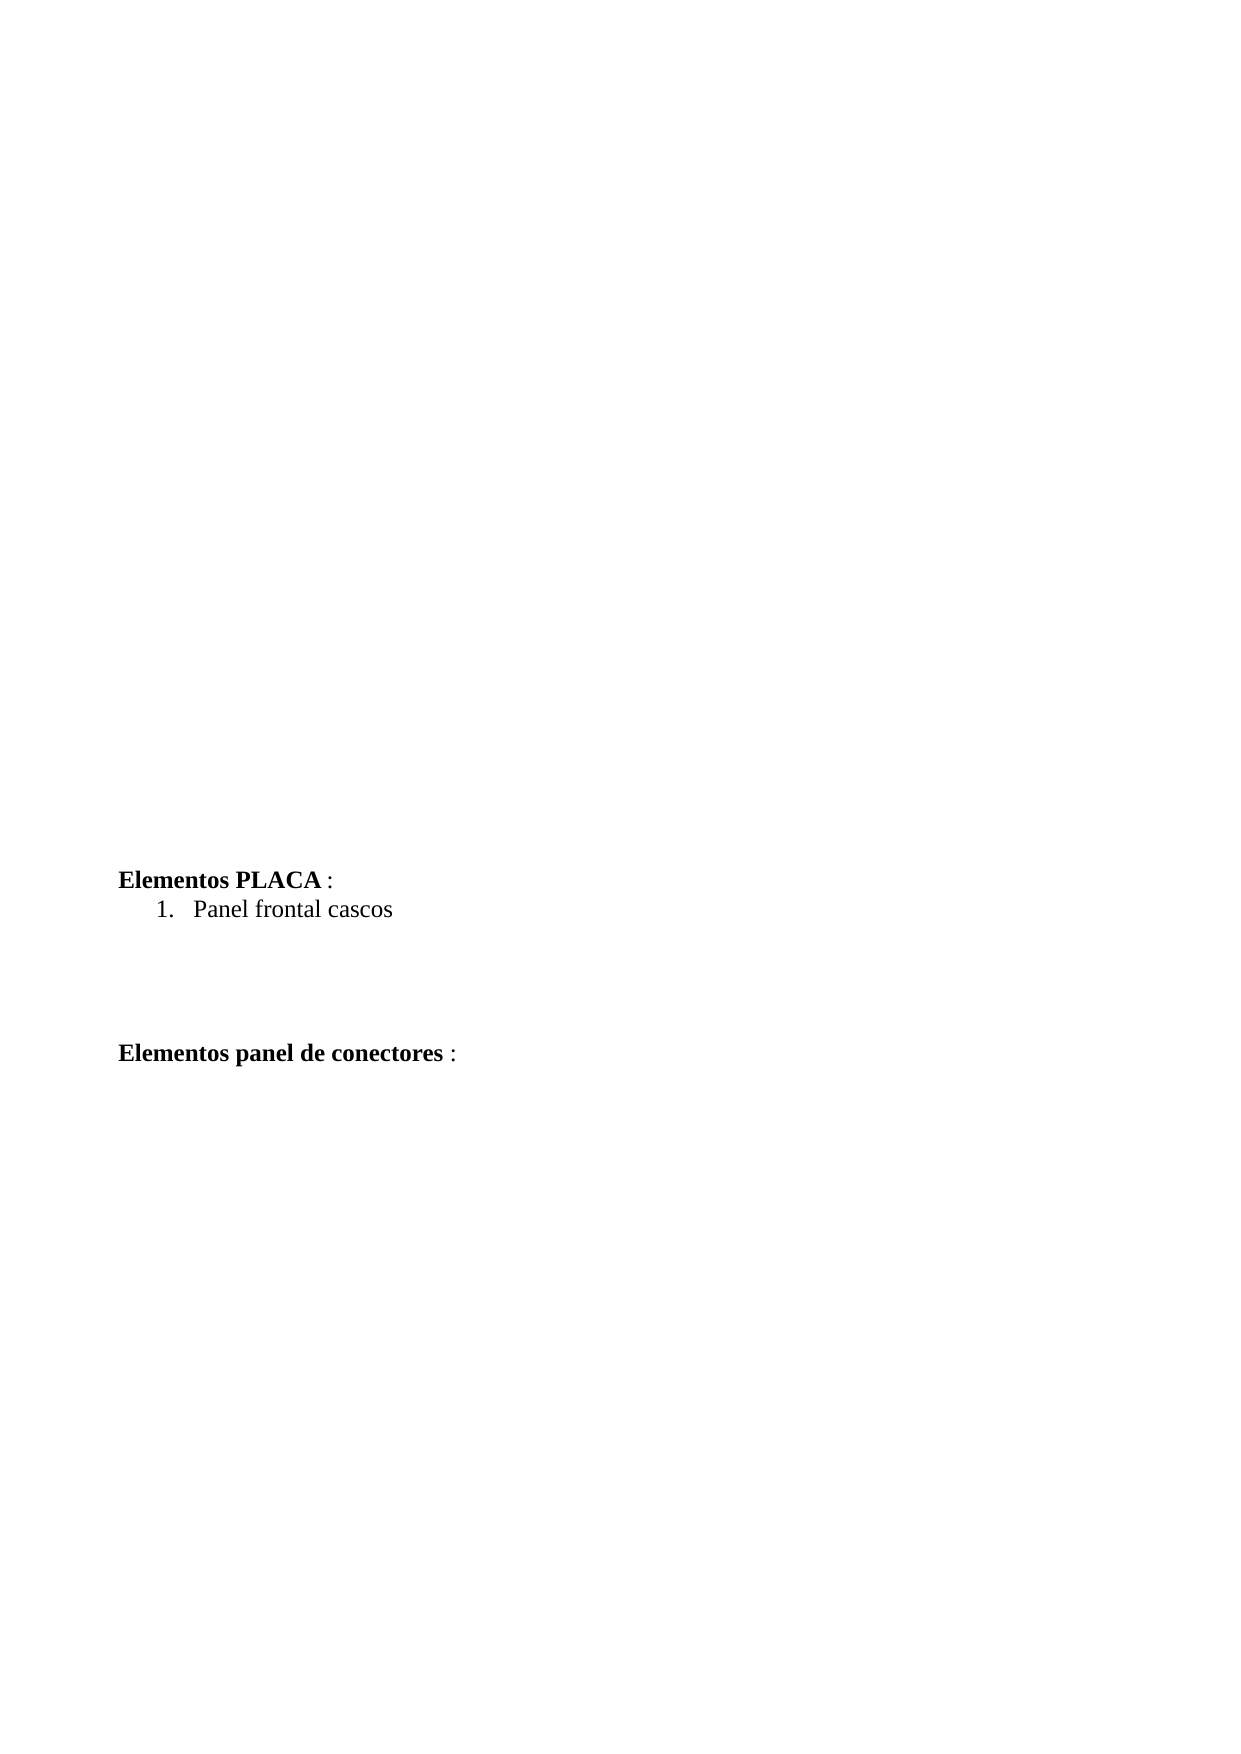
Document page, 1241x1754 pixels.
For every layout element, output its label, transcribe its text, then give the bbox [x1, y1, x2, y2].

text Elementos PLACA : [118, 866, 1122, 894]
text Elementos panel de conectores : [118, 1038, 1122, 1067]
list Panel frontal cascos [156, 894, 1122, 923]
